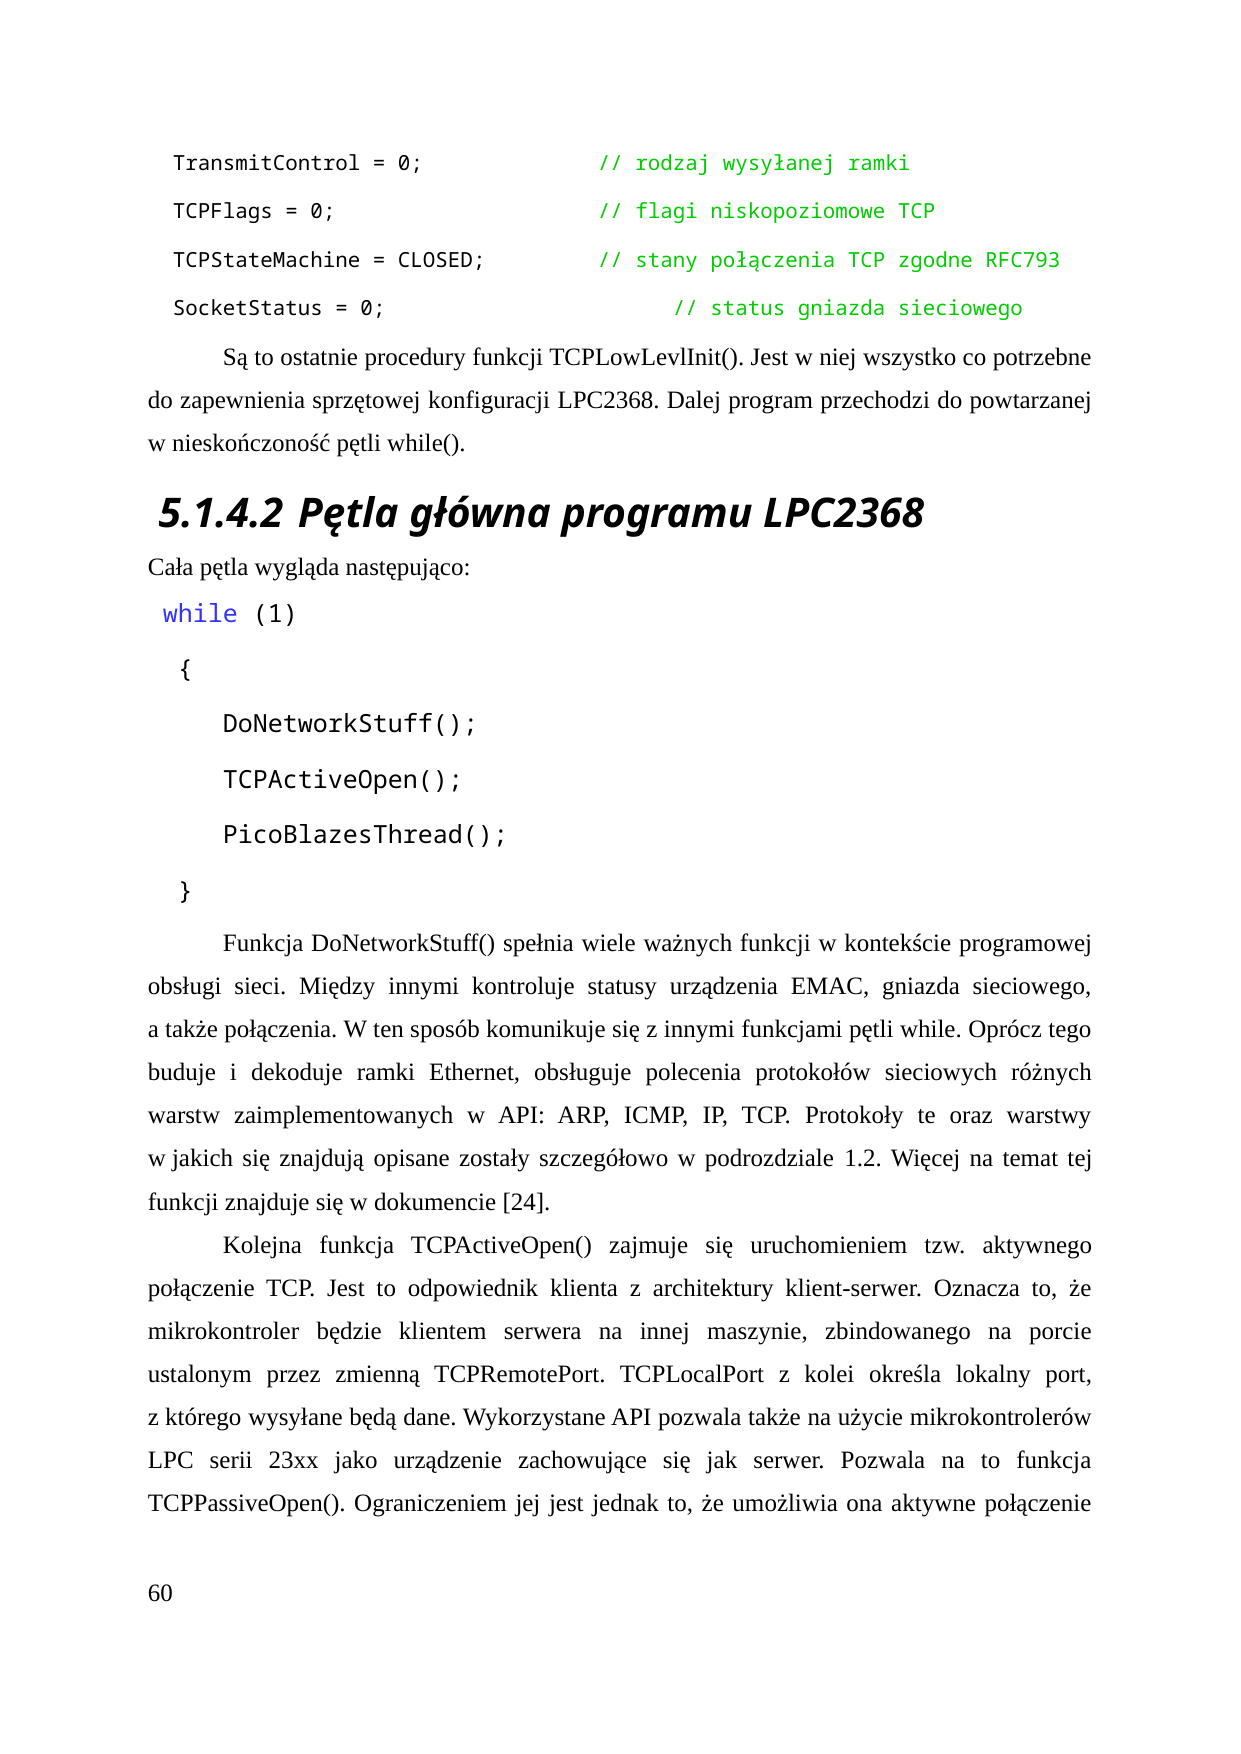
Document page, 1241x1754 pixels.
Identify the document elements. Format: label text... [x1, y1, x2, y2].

text TCPFlags = 0; // flagi niskopoziomowe TCP [148, 196, 1093, 225]
text TCPActiveOpen(); [148, 762, 1093, 796]
text { [148, 651, 1093, 685]
text Są to ostatnie procedury funkcji TCPLowLevlInit(). Jest w niej wszystko co potrzebne do zapewnienia sprzętowej konfiguracji LPC2368. Dalej program przechodzi do powtarzanej w nieskończoność pętli while(). [148, 342, 1093, 457]
text Funkcja DoNetworkStuff() spełnia wiele ważnych funkcji w kontekście programowej obsługi sieci. Między innymi kontroluje statusy urządzenia EMAC, gniazda sieciowego, a także połączenia. W ten sposób komunikuje się z innymi funkcjami pętli while. Oprócz tego buduje i dekoduje ramki Ethernet, obsługuje polecenia protokołów sieciowych różnych warstw zaimplementowanych w API: ARP, ICMP, IP, TCP. Protokoły te oraz warstwy w jakich się znajdują opisane zostały szczegółowo w podrozdziale 1.2. Więcej na temat tej funkcji znajduje się w dokumencie [24]. [148, 928, 1093, 1215]
text DoNetworkStuff(); [148, 706, 1093, 740]
text while (1) [148, 595, 1093, 629]
text SocketStatus = 0; // status gniazda sieciowego [148, 293, 1093, 322]
text Kolejna funkcja TCPActiveOpen() zajmuje się uruchomieniem tzw. aktywnego połączenie TCP. Jest to odpowiednik klienta z architektury klient-serwer. Oznacza to, że mikrokontroler będzie klientem serwera na innej maszynie, zbindowanego na porcie ustalonym przez zmienną TCPRemotePort. TCPLocalPort z kolei określa lokalny port, z którego wysyłane będą dane. Wykorzystane API pozwala także na użycie mikrokontrolerów LPC serii 23xx jako urządzenie zachowujące się jak serwer. Pozwala na to funkcja TCPPassiveOpen(). Ograniczeniem jej jest jednak to, że umożliwia ona aktywne połączenie [148, 1230, 1093, 1517]
text Cała pętla wygląda następująco: [148, 552, 1093, 581]
subtitle Pętla główna programu LPC2368 [148, 484, 1093, 540]
text TCPStateMachine = CLOSED; // stany połączenia TCP zgodne RFC793 [148, 245, 1093, 273]
text TransmitControl = 0; // rodzaj wysyłanej ramki [148, 148, 1093, 176]
text } [148, 872, 1093, 906]
text PicoBlazesThread(); [148, 817, 1093, 851]
